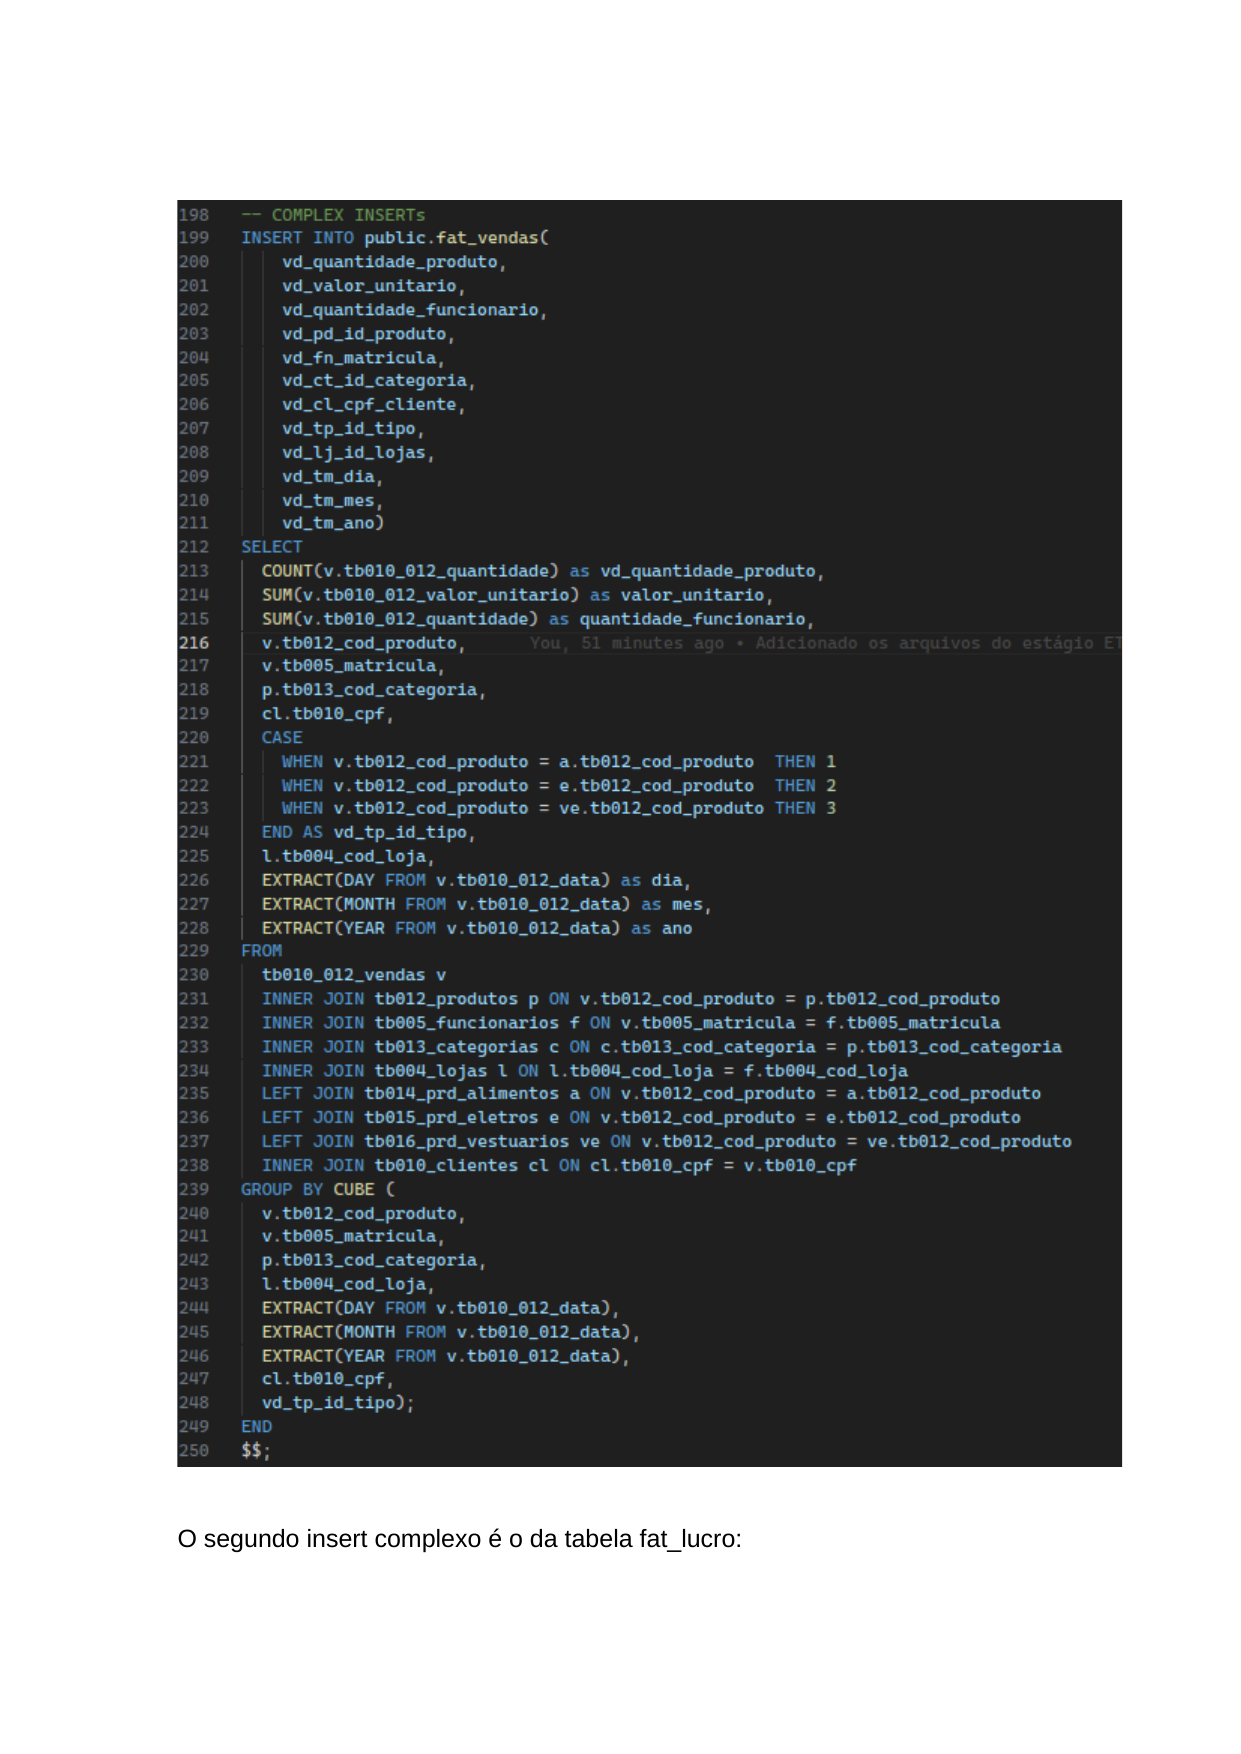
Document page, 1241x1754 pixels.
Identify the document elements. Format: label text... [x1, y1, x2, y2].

picture [177, 200, 1123, 1467]
text O segundo insert complexo é o da tabela fat_lucro: [177, 1524, 1122, 1553]
